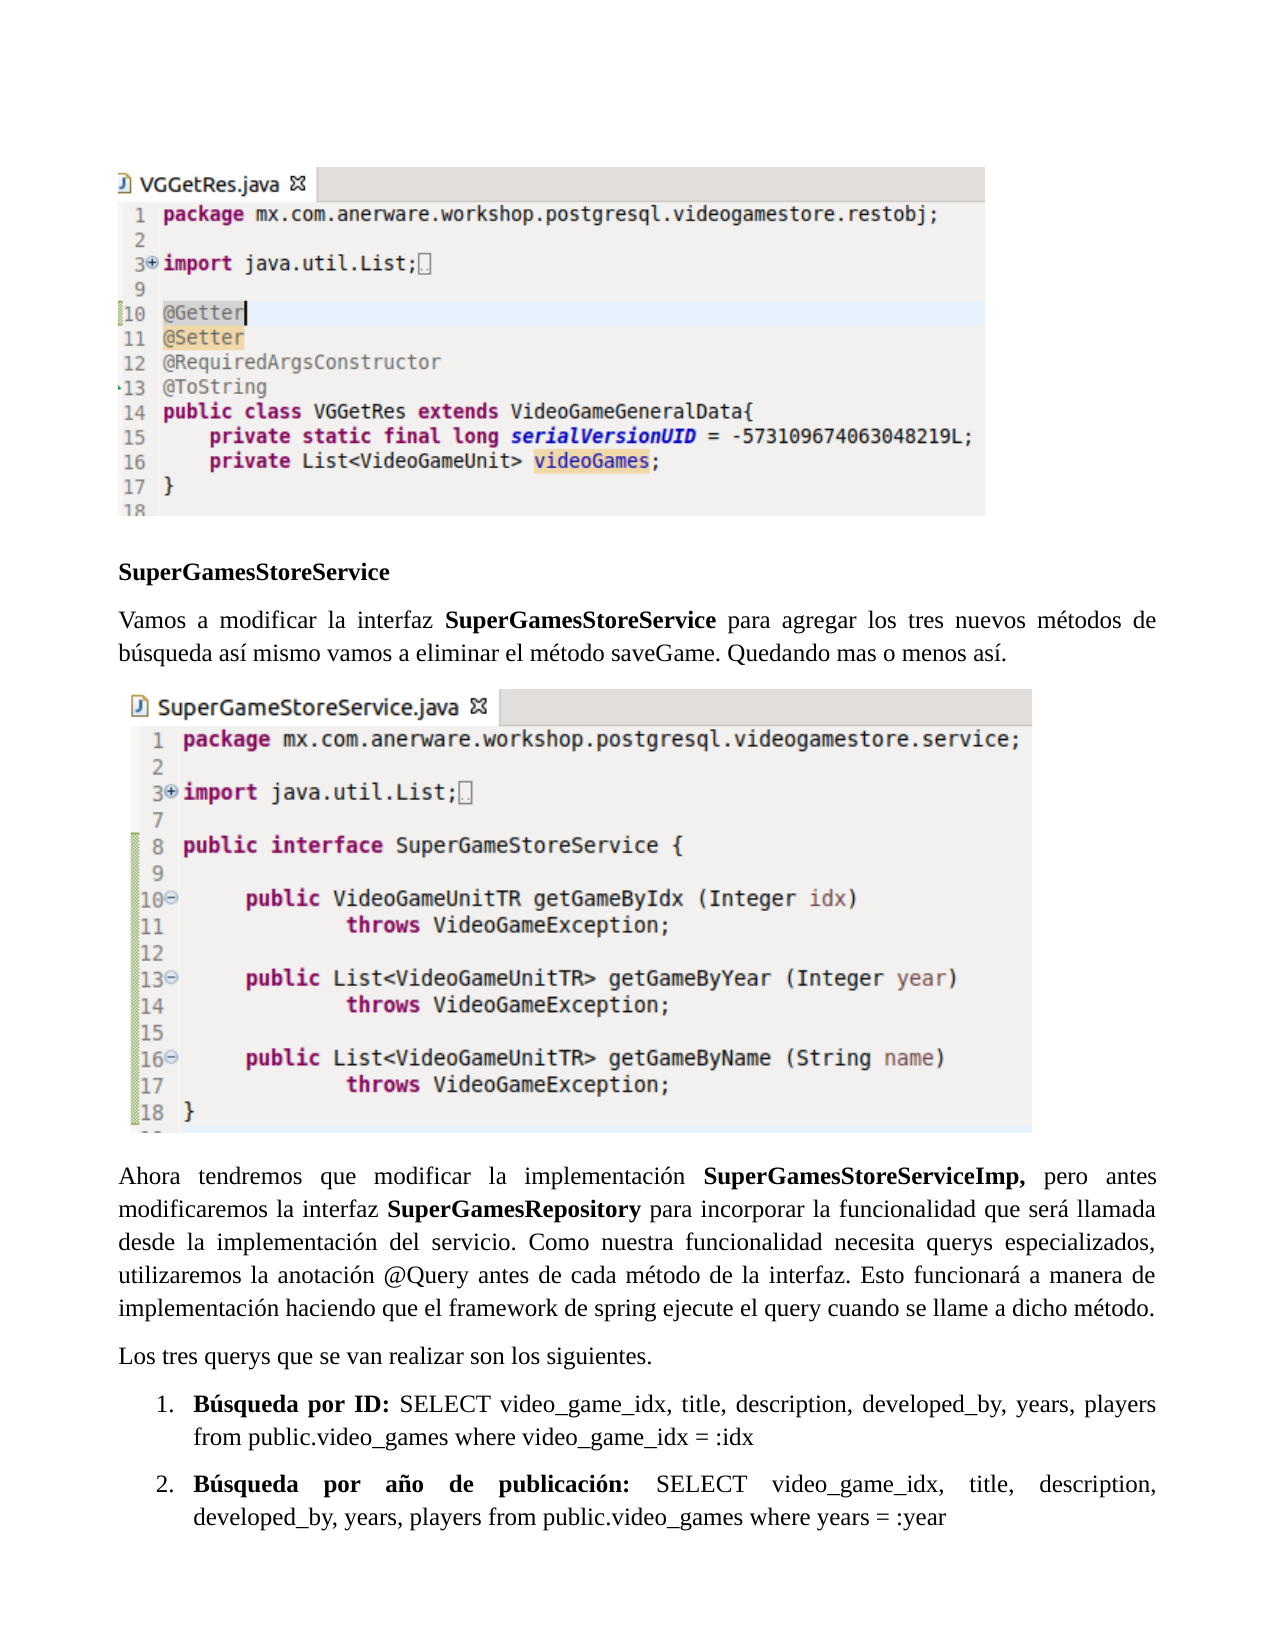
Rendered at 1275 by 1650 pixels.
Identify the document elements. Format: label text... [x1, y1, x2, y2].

list Búsqueda por ID: SELECT video_game_idx, title, description, developed_by, years, players from public.video_games where video_game_idx = :idx [156, 1389, 1157, 1451]
text Ahora tendremos que modificar la implementación SuperGamesStoreServiceImp, pero antes modificaremos la interfaz SuperGamesRepository para incorporar la funcionalidad que será llamada desde la implementación del servicio. Como nuestra funcionalidad necesita querys especializados, utilizaremos la anotación @Query antes de cada método de la interfaz. Esto funcionará a manera de implementación haciendo que el framework de spring ejecute el query cuando se llame a dicho método. [118, 1161, 1157, 1322]
picture [130, 689, 1033, 1133]
text Vamos a modificar la interfaz SuperGamesStoreService para agregar los tres nuevos métodos de búsqueda así mismo vamos a eliminar el método saveGame. Quedando mas o menos así. [118, 605, 1157, 667]
list Búsqueda por año de publicación: SELECT video_game_idx, title, description, developed_by, years, players from public.video_games where years = :year [156, 1469, 1157, 1531]
text SuperGamesStoreService [118, 557, 1157, 586]
picture [117, 167, 986, 516]
text Los tres querys que se van realizar son los siguientes. [118, 1341, 1157, 1370]
